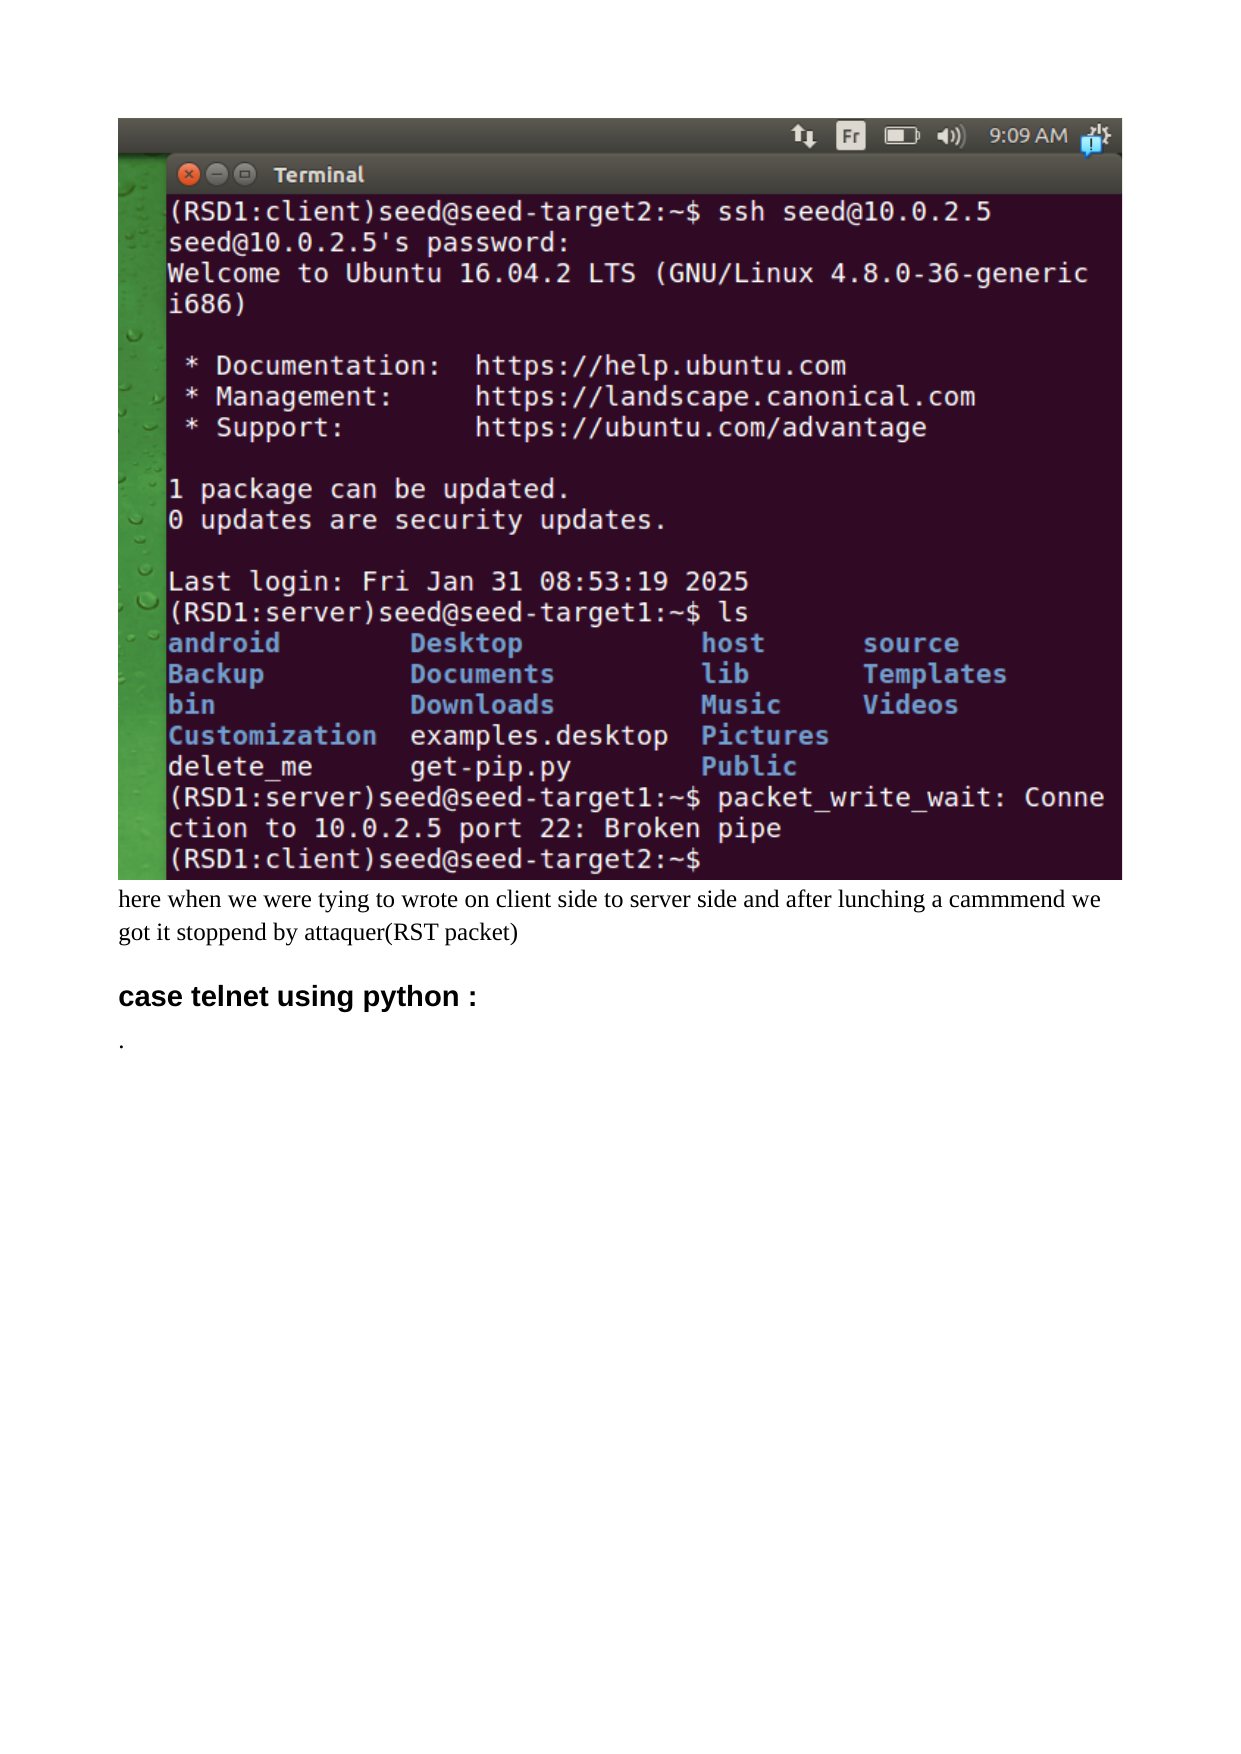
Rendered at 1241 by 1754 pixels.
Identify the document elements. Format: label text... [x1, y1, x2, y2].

subtitle case telnet using python : [118, 979, 1122, 1013]
picture [118, 118, 1123, 880]
text here when we were tying to wrote on client side to server side and after lunching a cammmend we got it stoppend by attaquer(RST packet) [118, 880, 1122, 946]
text . [118, 1025, 1122, 1054]
